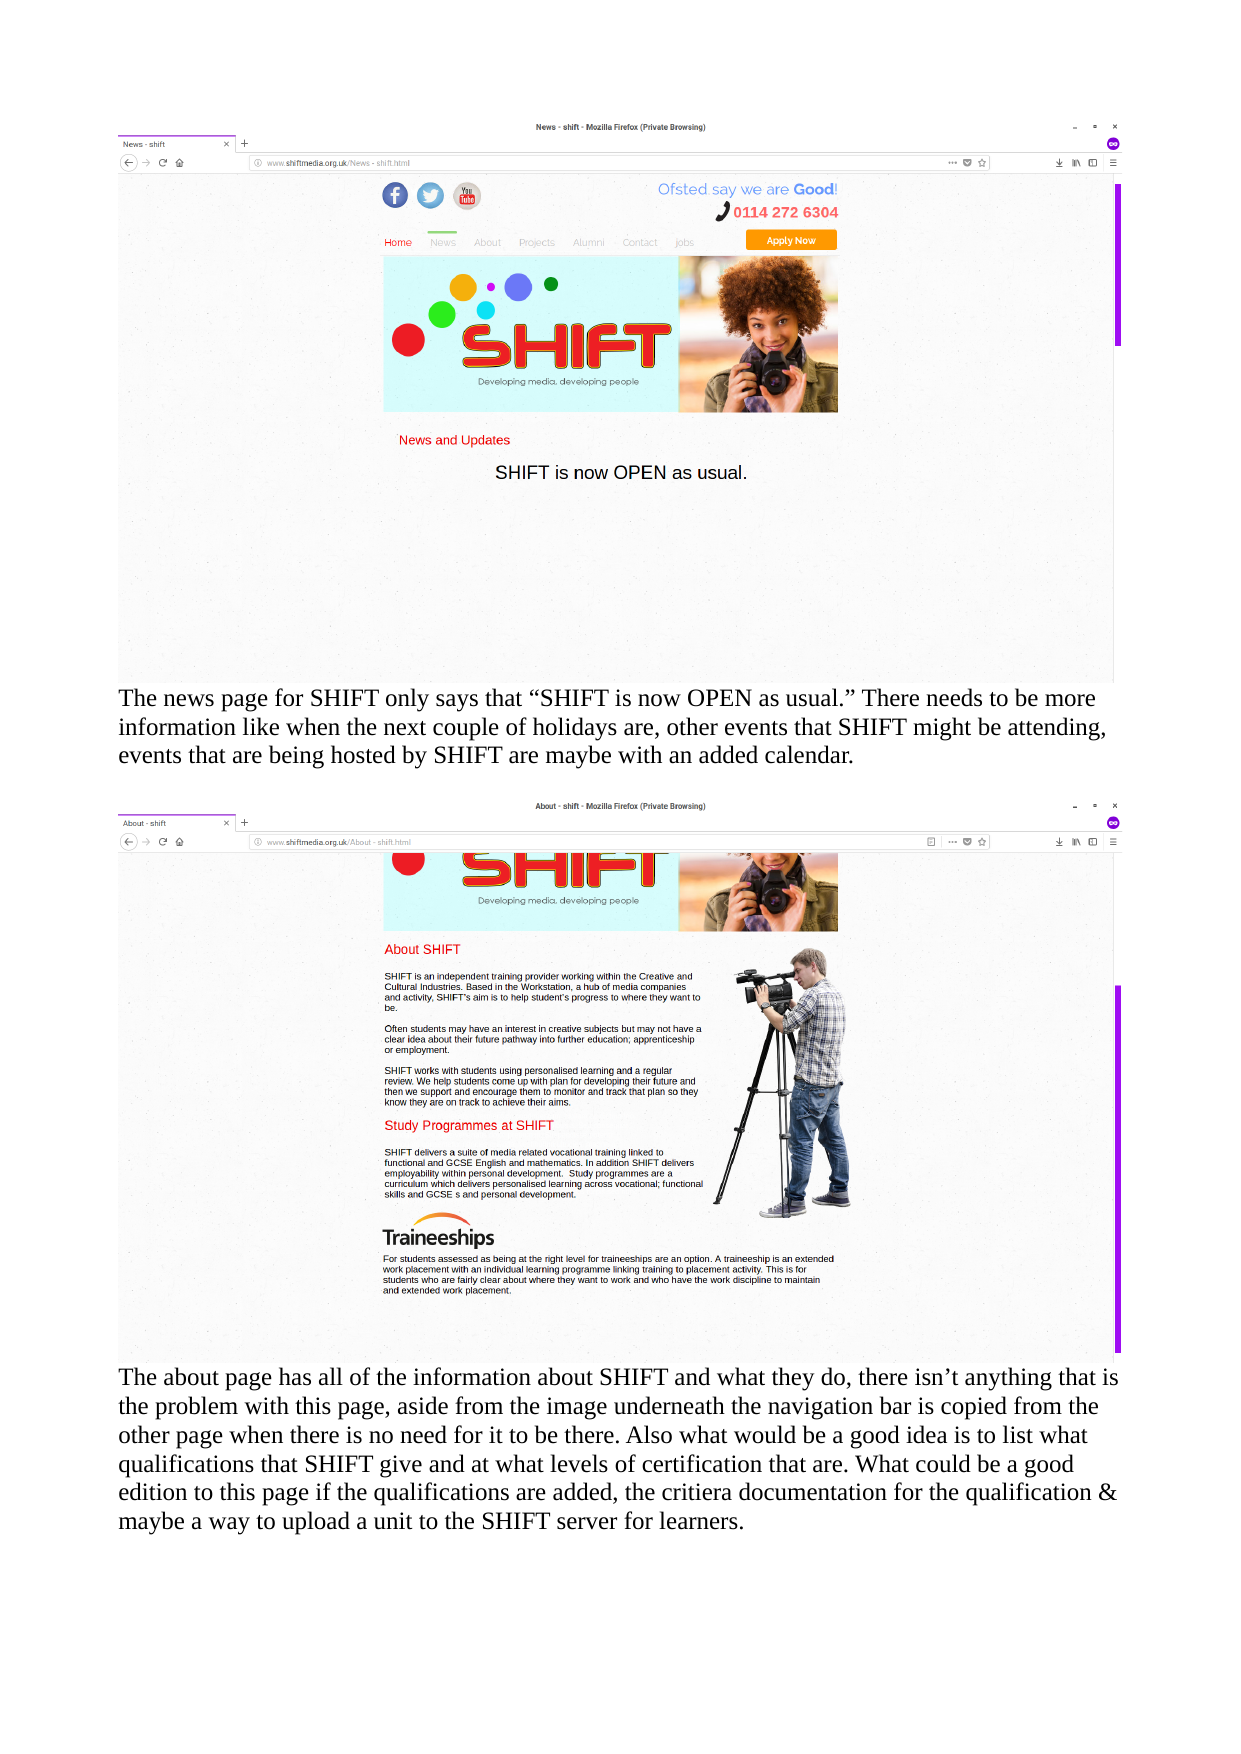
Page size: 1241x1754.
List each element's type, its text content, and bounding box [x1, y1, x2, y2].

text The about page has all of the information about SHIFT and what they do, there isn’t anything that is the problem with this page, aside from the image underneath the navigation bar is copied from the other page when there is no need for it to be there. Also what would be a good idea is to list what qualifications that SHIFT give and at what levels of certification that are. What could be a good edition to this page if the qualifications are added, the critiera documentation for the qualification & maybe a way to upload a unit to the SHIFT server for learners. [118, 1363, 1122, 1535]
picture [118, 797, 1123, 1363]
picture [118, 118, 1123, 683]
text The news page for SHIFT only says that “SHIFT is now OPEN as usual.” There needs to be more information like when the next couple of holidays are, other events that SHIFT might be attending, events that are being hosted by SHIFT are maybe with an added calendar. [118, 683, 1122, 769]
